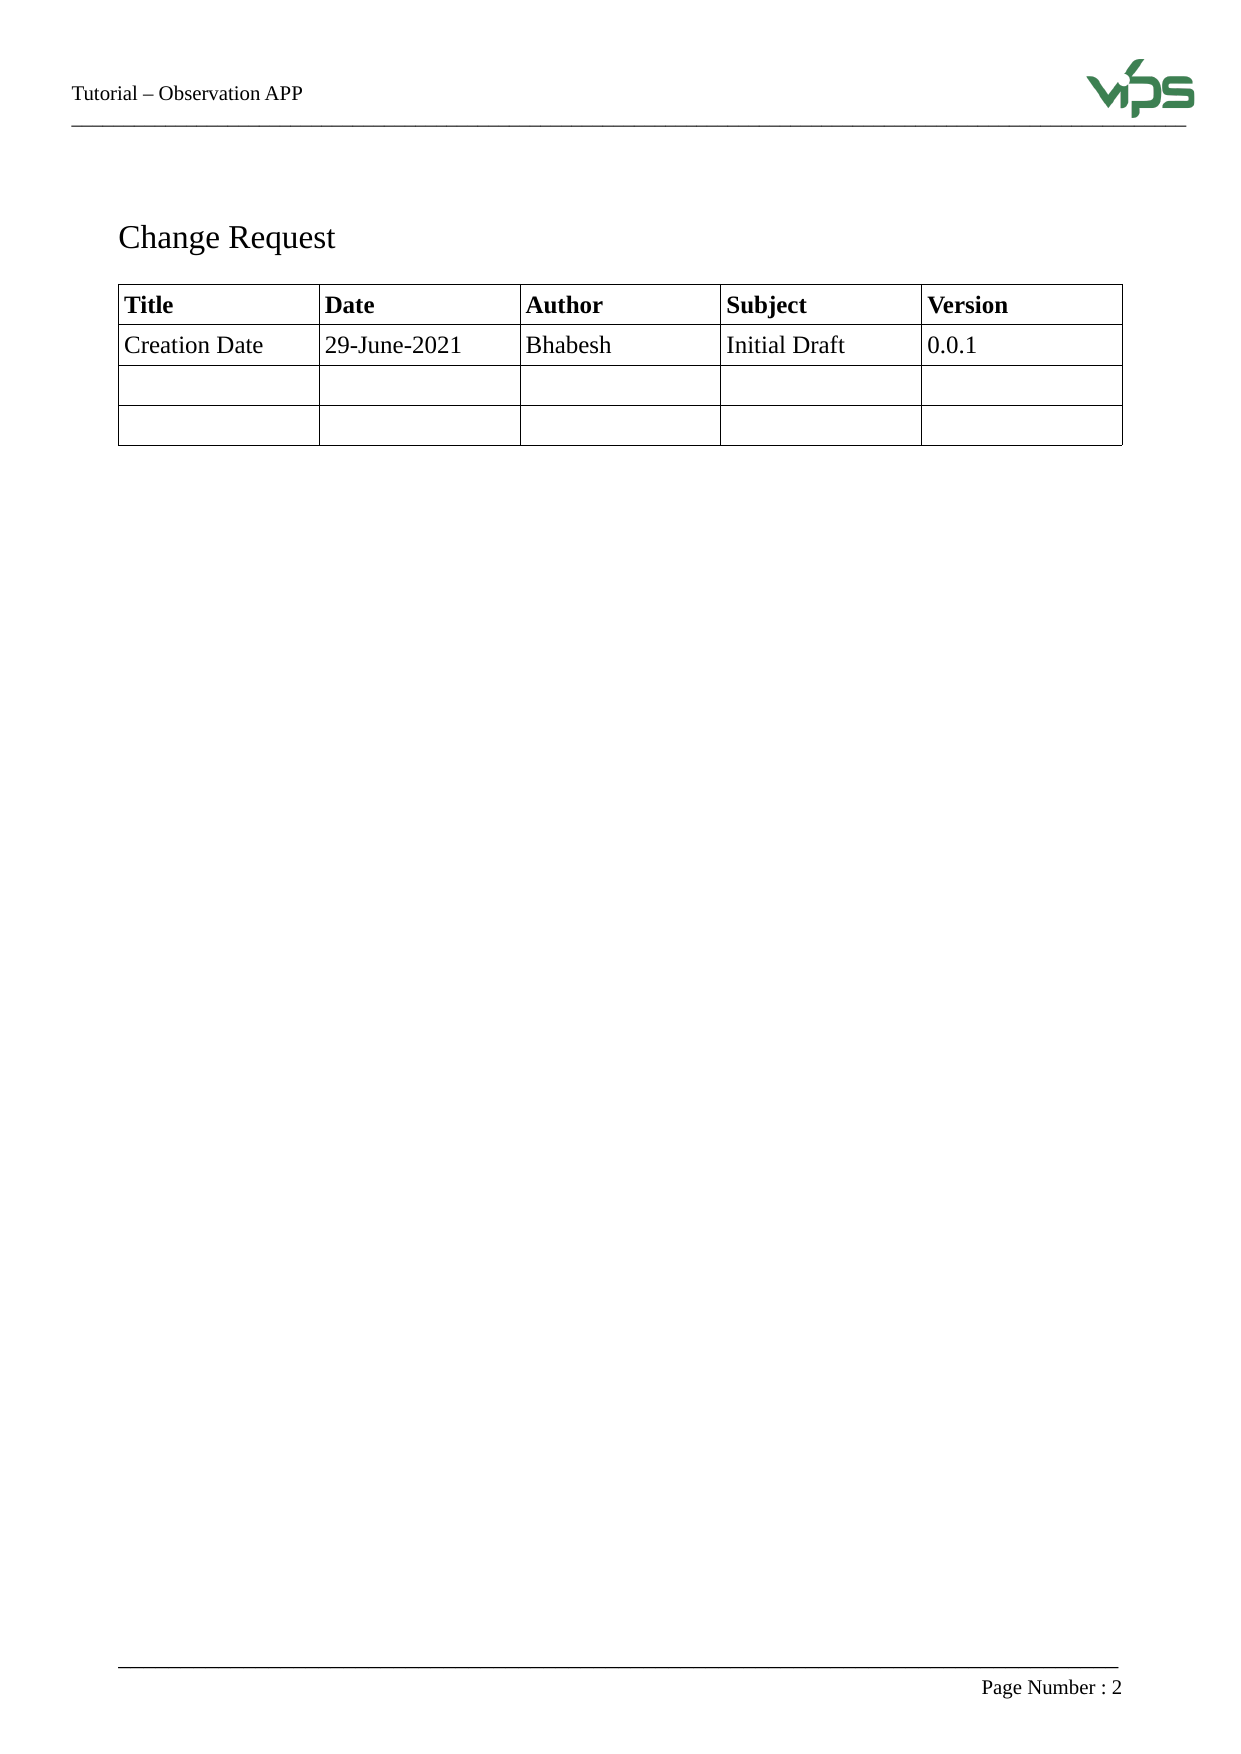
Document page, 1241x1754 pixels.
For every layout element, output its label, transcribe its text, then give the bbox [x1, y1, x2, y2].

table_cell [320, 406, 520, 445]
table_cell Creation Date [119, 325, 319, 364]
table_header Author [521, 285, 720, 324]
table_cell [721, 366, 921, 405]
table_header Date [320, 285, 520, 324]
table_cell [521, 366, 720, 405]
table_cell [521, 406, 720, 445]
table_cell 29-June-2021 [320, 325, 520, 364]
table_header Title [119, 285, 319, 324]
text Change Request [118, 217, 1122, 255]
table_cell [119, 406, 319, 445]
table_cell Bhabesh [521, 325, 720, 364]
table_cell [320, 366, 520, 405]
table_cell 0.0.1 [922, 325, 1122, 364]
table_cell [119, 366, 319, 405]
table_cell [922, 366, 1122, 405]
table_cell Initial Draft [721, 325, 921, 364]
table_cell [922, 406, 1122, 445]
table_header Version [922, 285, 1122, 324]
table_cell [721, 406, 921, 445]
table_header Subject [721, 285, 921, 324]
picture [1086, 59, 1195, 118]
